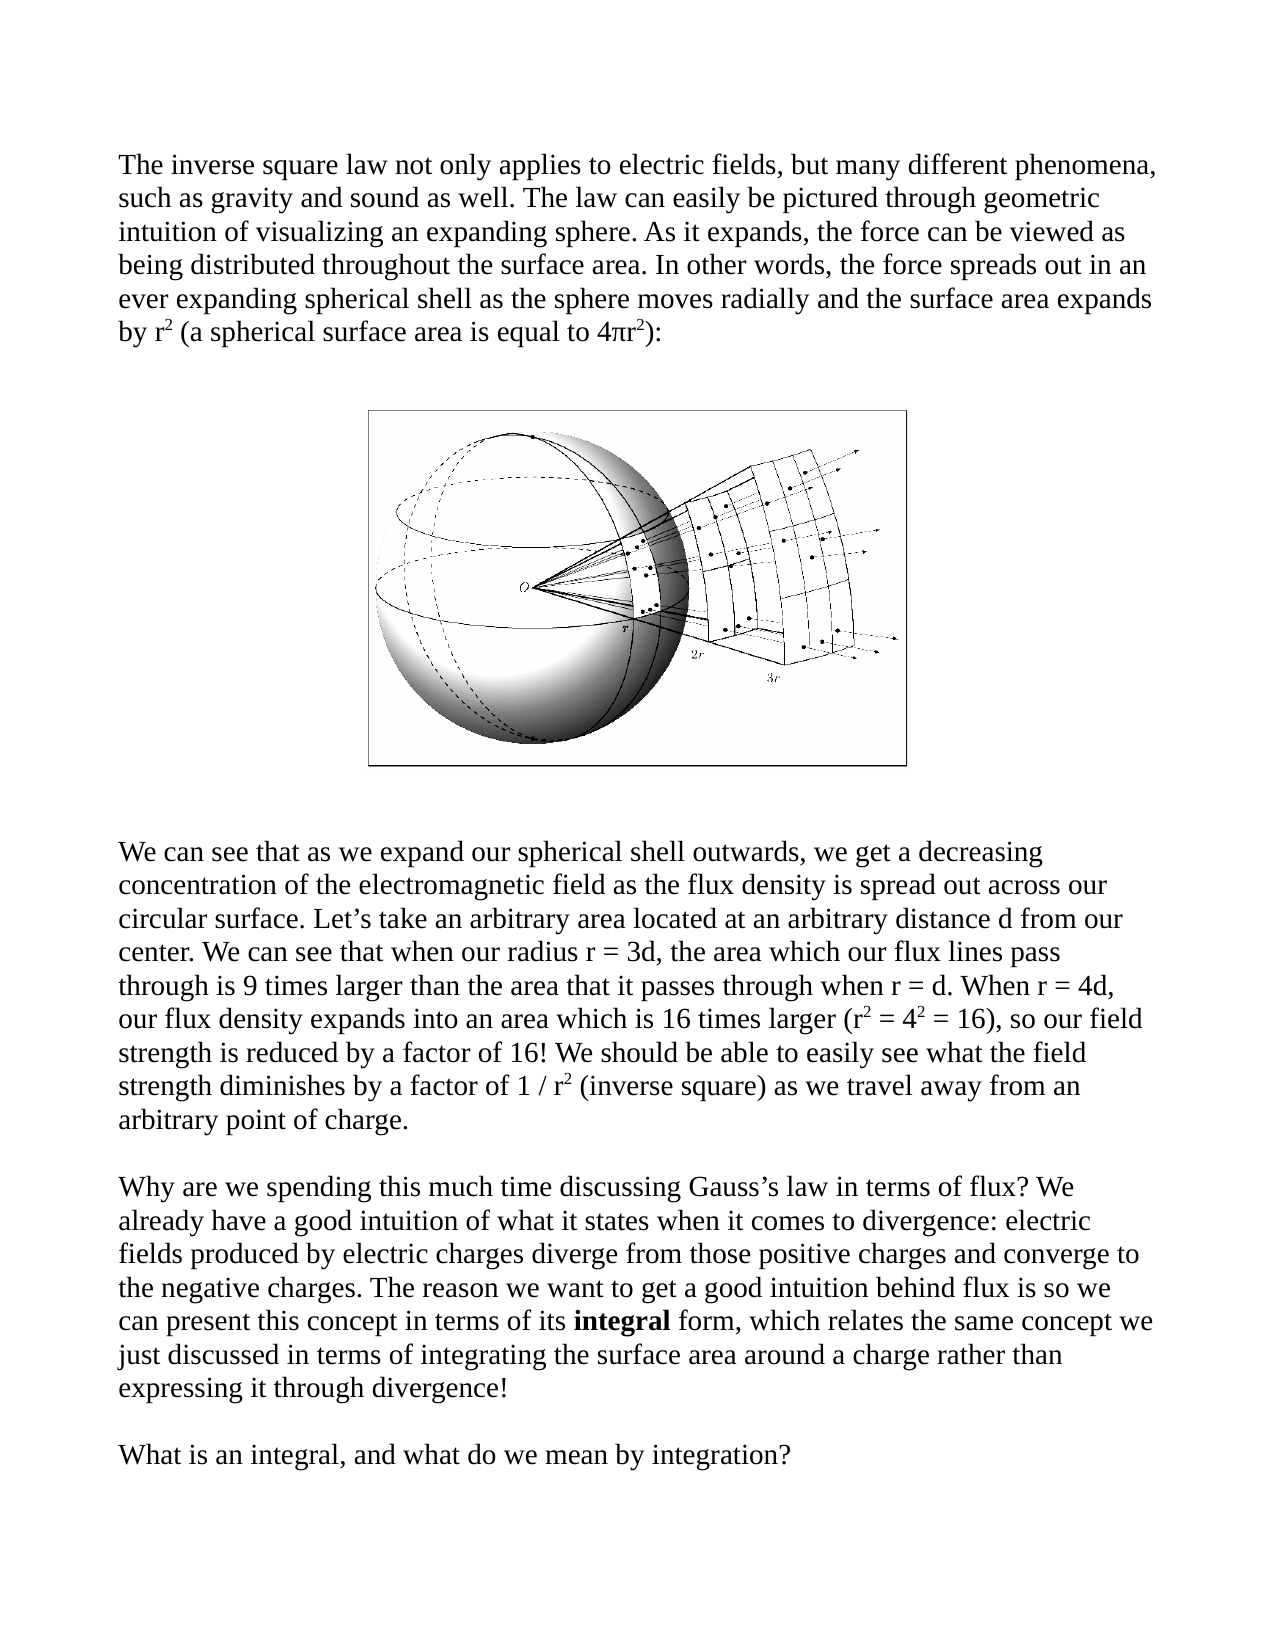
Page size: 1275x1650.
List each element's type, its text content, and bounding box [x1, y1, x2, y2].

text What is an integral, and what do we mean by integration? [118, 1437, 1157, 1471]
picture [363, 405, 912, 772]
text We can see that as we expand our spherical shell outwards, we get a decreasing concentration of the electromagnetic field as the flux density is spread out across our circular surface. Let’s take an arbitrary area located at an arbitrary distance d from our center. We can see that when our radius r = 3d, the area which our flux lines pass through is 9 times larger than the area that it passes through when r = d. When r = 4d, our flux density expands into an area which is 16 times larger (r2 = 42 = 16), so our field strength is reduced by a factor of 16! We should be able to easily see what the field strength diminishes by a factor of 1 / r2 (inverse square) as we travel away from an arbitrary point of charge. [118, 834, 1157, 1136]
text The inverse square law not only applies to electric fields, but many different phenomena, such as gravity and sound as well. The law can easily be pictured through geometric intuition of visualizing an expanding sphere. As it expands, the force can be viewed as being distributed throughout the surface area. In other words, the force spreads out in an ever expanding spherical shell as the sphere moves radially and the surface area expands by r2 (a spherical surface area is equal to 4πr2): [118, 147, 1157, 348]
text Why are we spending this much time discussing Gauss’s law in terms of flux? We already have a good intuition of what it states when it comes to divergence: electric fields produced by electric charges diverge from those positive charges and converge to the negative charges. The reason we want to get a good intuition behind flux is so we can present this concept in terms of its integral form, which relates the same concept we just discussed in terms of integrating the surface area around a charge rather than expressing it through divergence! [118, 1169, 1157, 1404]
